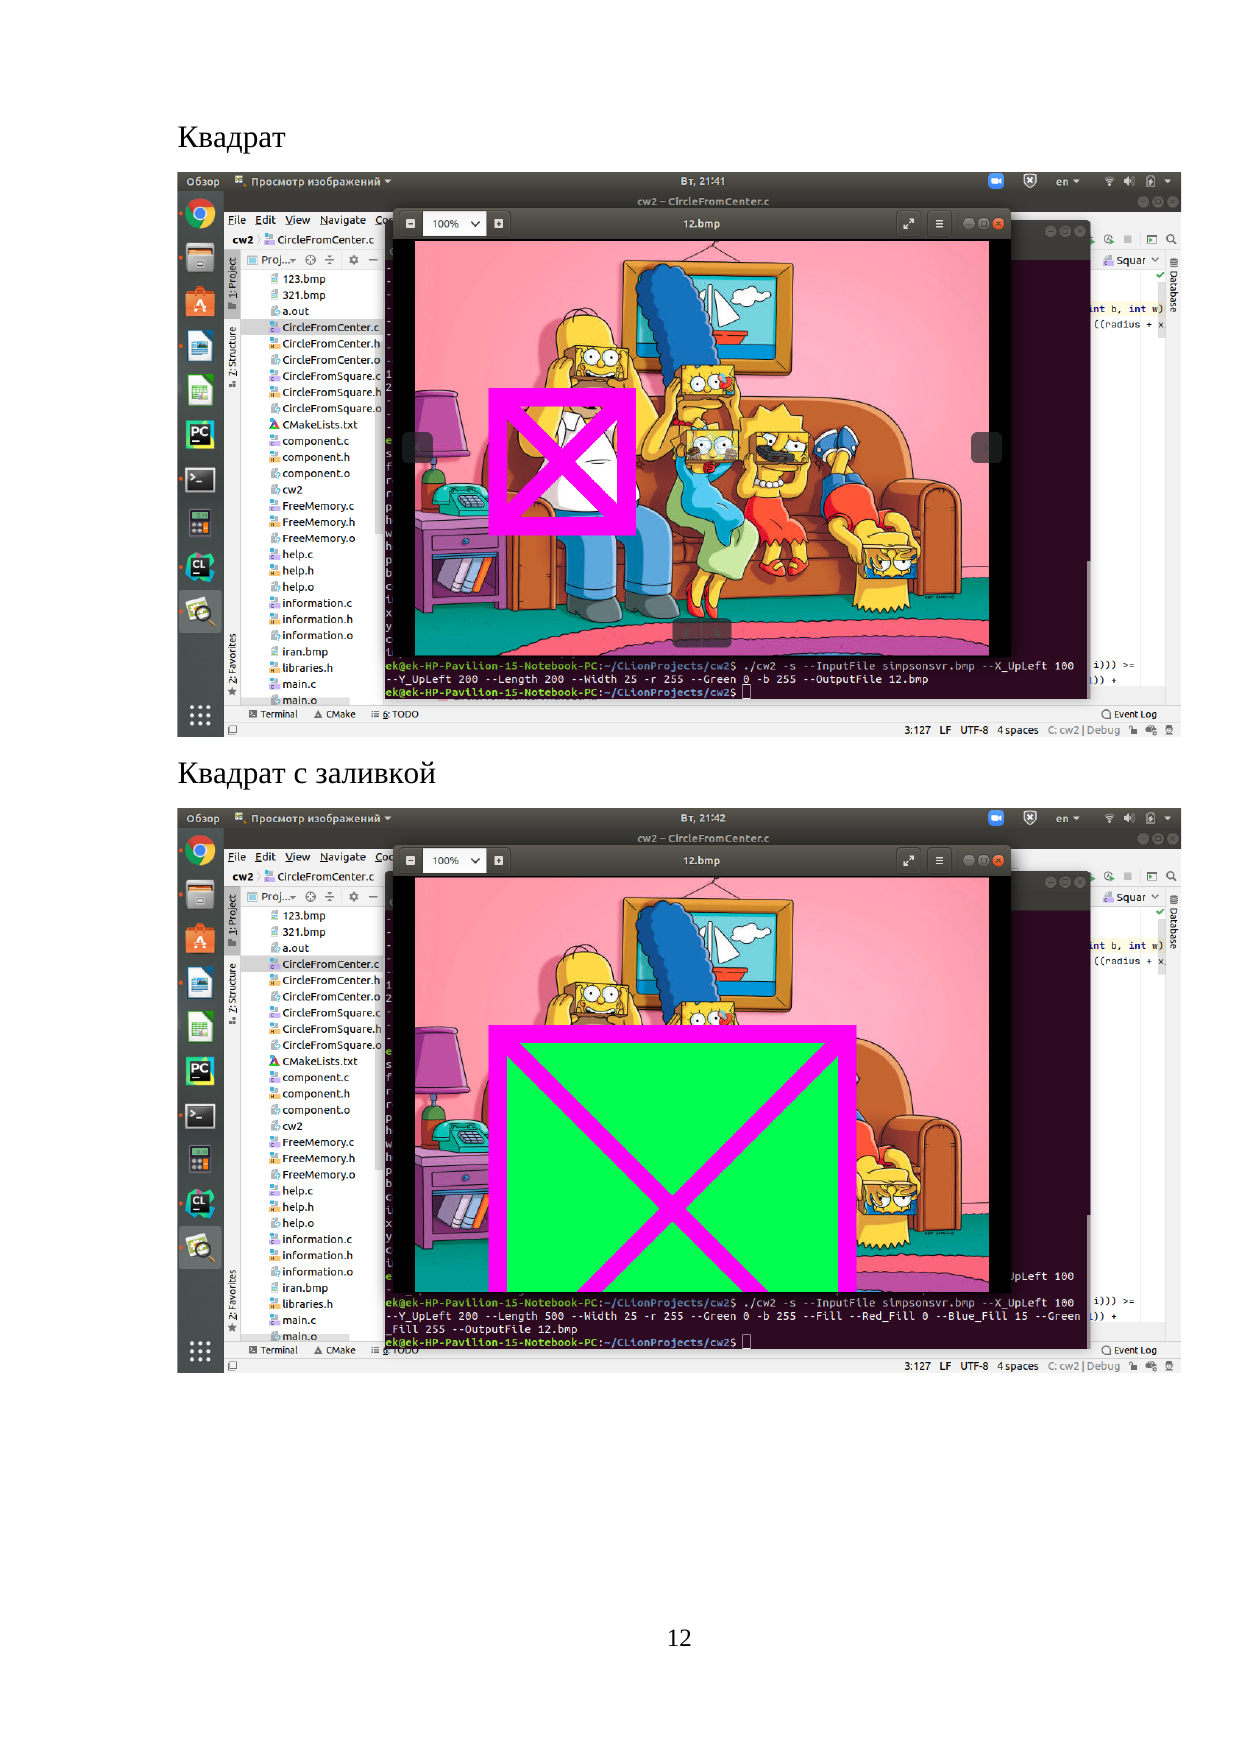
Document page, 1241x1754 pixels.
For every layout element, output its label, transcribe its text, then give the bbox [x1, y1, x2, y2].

text Квадрат [177, 118, 1181, 154]
text Квадрат с заливкой [177, 737, 1181, 790]
picture [177, 172, 1182, 737]
picture [177, 808, 1182, 1373]
